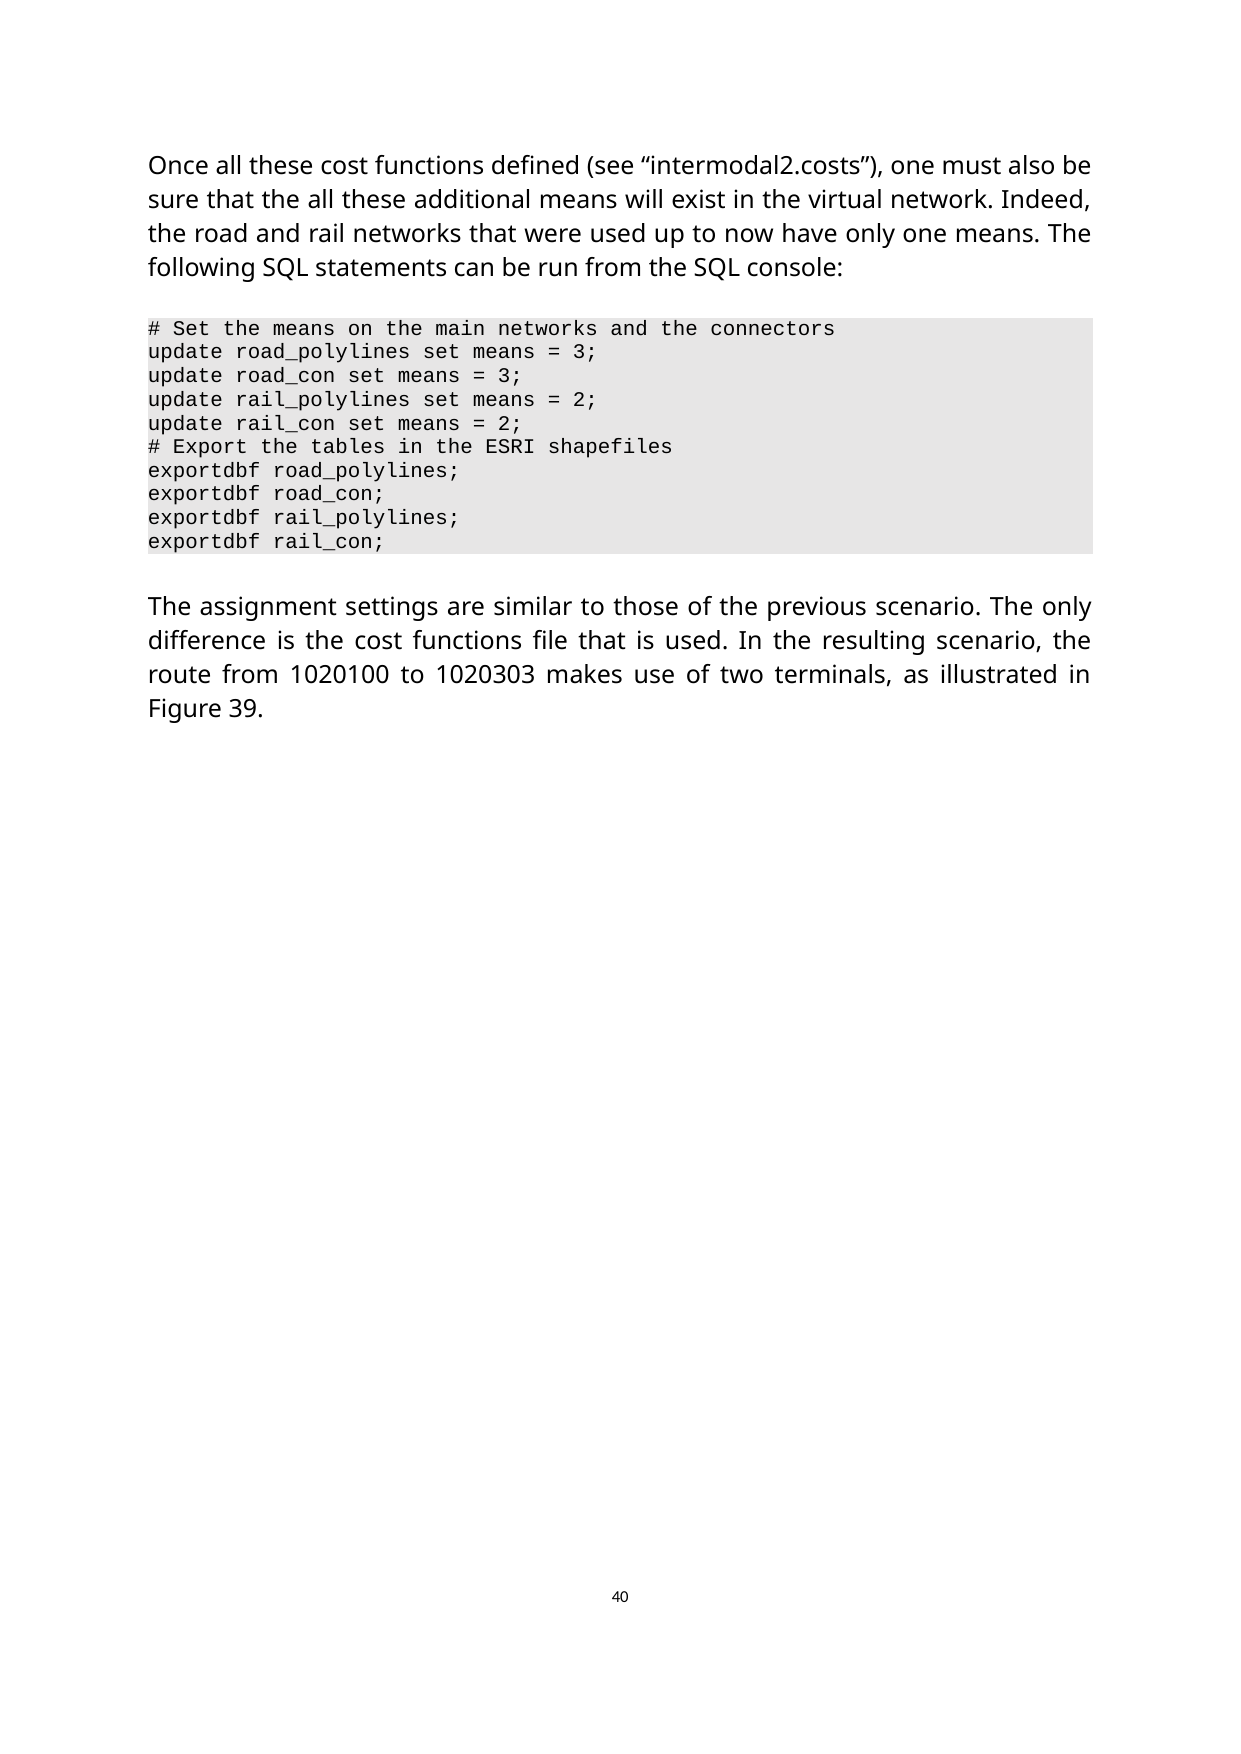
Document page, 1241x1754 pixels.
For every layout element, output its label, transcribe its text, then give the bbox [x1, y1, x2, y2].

text update rail_polylines set means = 2; [148, 389, 1093, 412]
text exportdbf road_con; [148, 483, 1093, 507]
text exportdbf rail_con; [148, 531, 1093, 554]
text exportdbf rail_polylines; [148, 507, 1093, 531]
text # Export the tables in the ESRI shapefiles [148, 436, 1093, 460]
text update rail_con set means = 2; [148, 412, 1093, 436]
text update road_polylines set means = 3; [148, 342, 1093, 365]
text # Set the means on the main networks and the connectors [148, 318, 1093, 342]
text exportdbf road_polylines; [148, 460, 1093, 483]
text The assignment settings are similar to those of the previous scenario. The only difference is the cost functions file that is used. In the resulting scenario, the route from 1020100 to 1020303 makes use of two terminals, as illustrated in Figure 39. [148, 588, 1093, 725]
text Once all these cost functions defined (see “intermodal2.costs”), one must also be sure that the all these additional means will exist in the virtual network. Indeed, the road and rail networks that were used up to now have only one means. The following SQL statements can be run from the SQL console: [148, 148, 1093, 284]
text update road_con set means = 3; [148, 365, 1093, 389]
